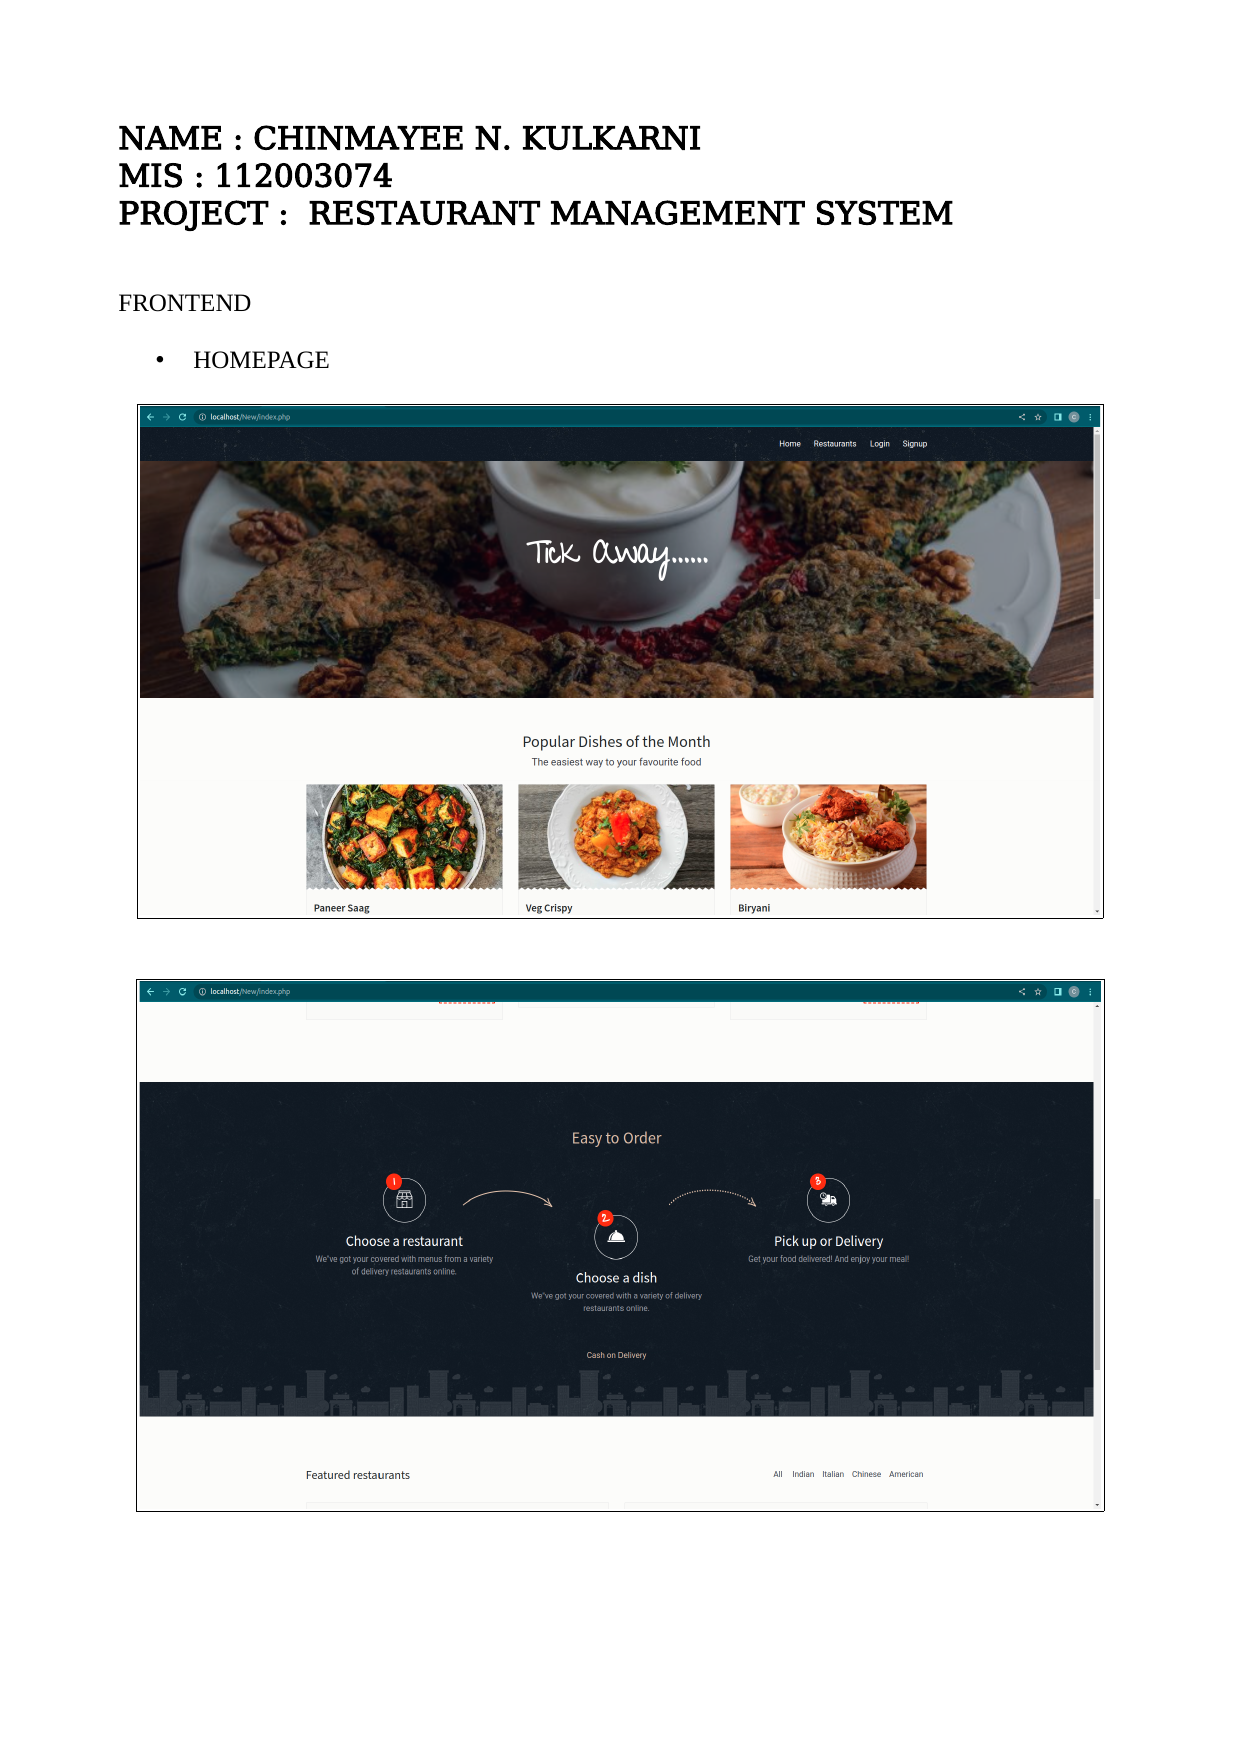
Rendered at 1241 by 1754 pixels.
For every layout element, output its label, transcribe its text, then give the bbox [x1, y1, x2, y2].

text MIS : 112003074 [118, 156, 1122, 193]
text FRONTEND [118, 288, 1122, 317]
text PROJECT : RESTAURANT MANAGEMENT SYSTEM [118, 193, 1122, 231]
picture [140, 406, 1101, 915]
text NAME : CHINMAYEE N. KULKARNI [118, 118, 1122, 156]
picture [139, 981, 1101, 1509]
list HOMEPAGE [156, 346, 1122, 374]
